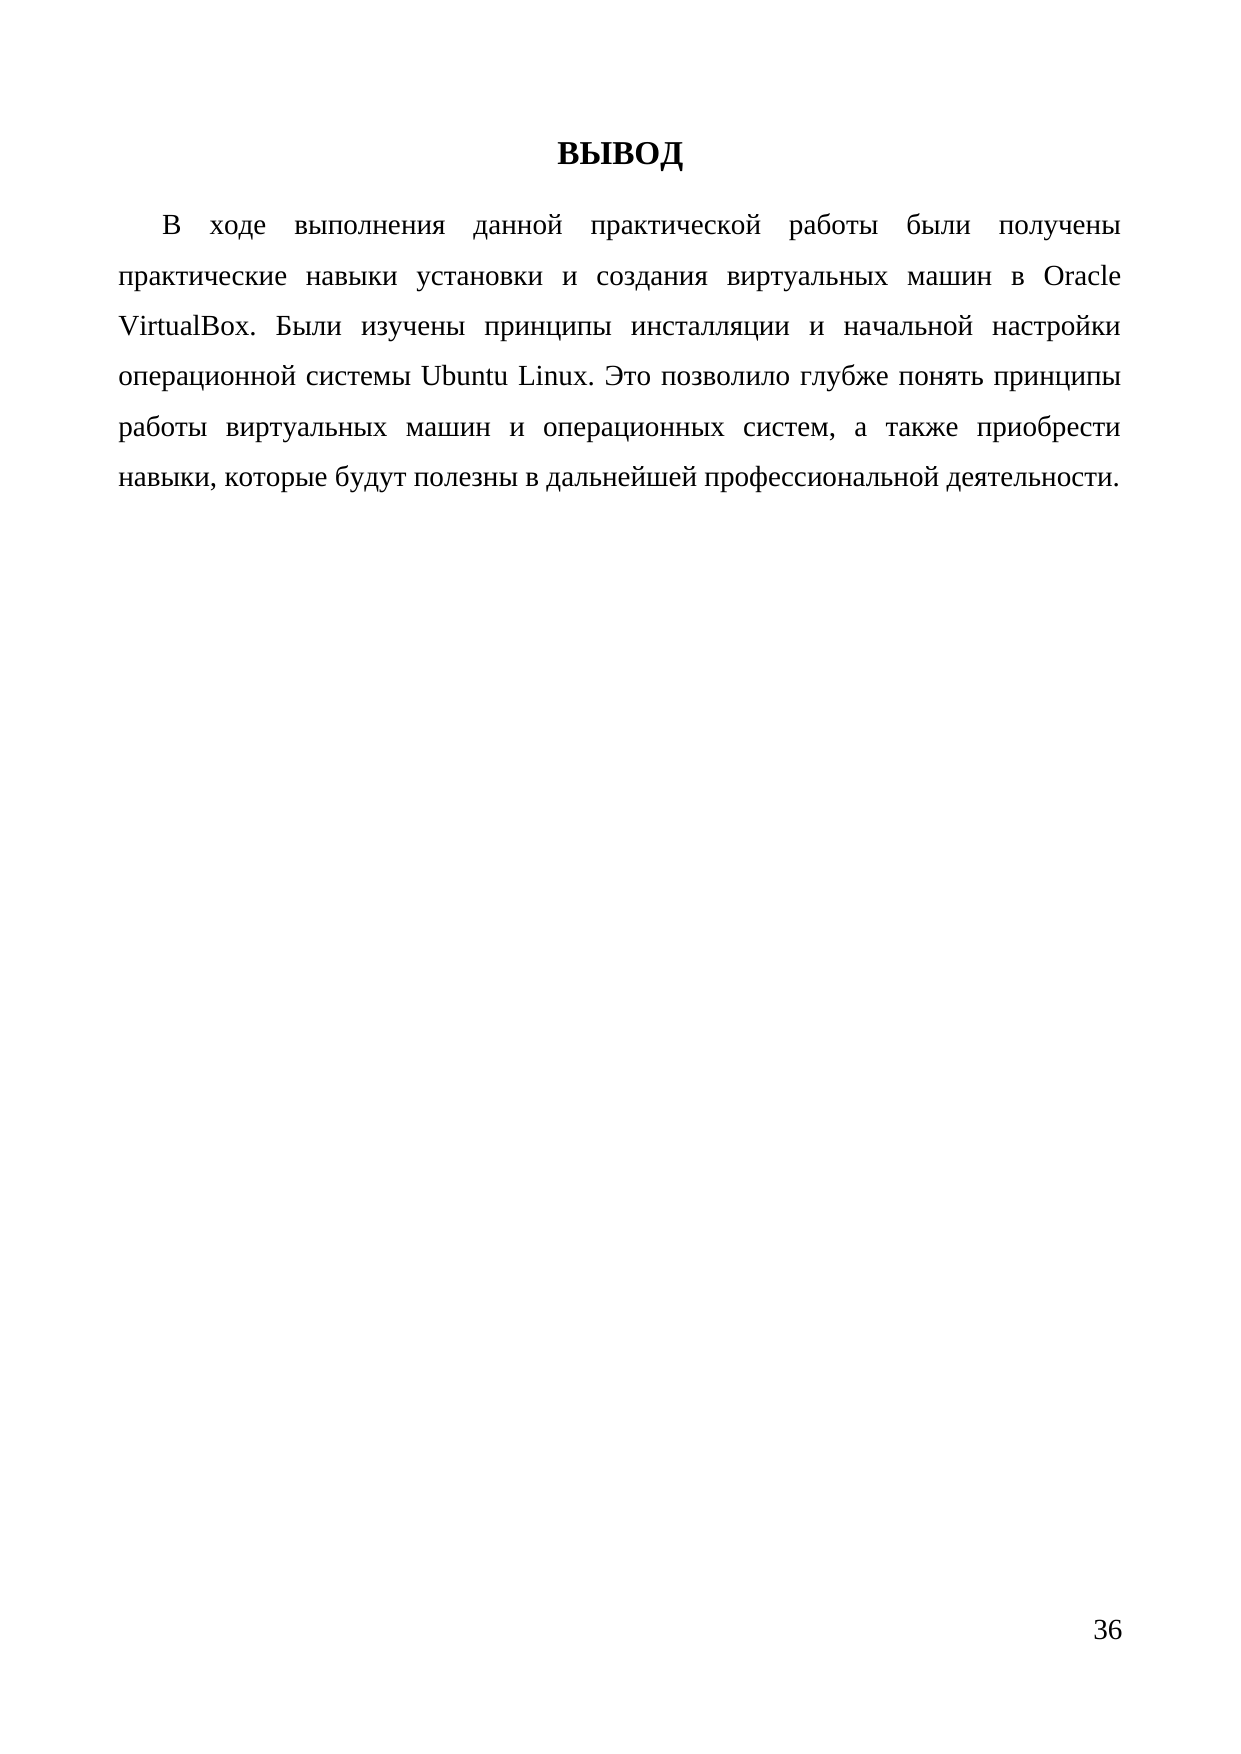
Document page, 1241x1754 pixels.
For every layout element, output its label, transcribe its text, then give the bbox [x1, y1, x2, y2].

text ВЫВОД [118, 133, 1122, 172]
text В ходе выполнения данной практической работы были получены практические навыки установки и создания виртуальных машин в Oracle VirtualBox. Были изучены принципы инсталляции и начальной настройки операционной системы Ubuntu Linux. Это позволило глубже понять принципы работы виртуальных машин и операционных систем, а также приобрести навыки, которые будут полезны в дальнейшей профессиональной деятельности. [118, 207, 1122, 492]
